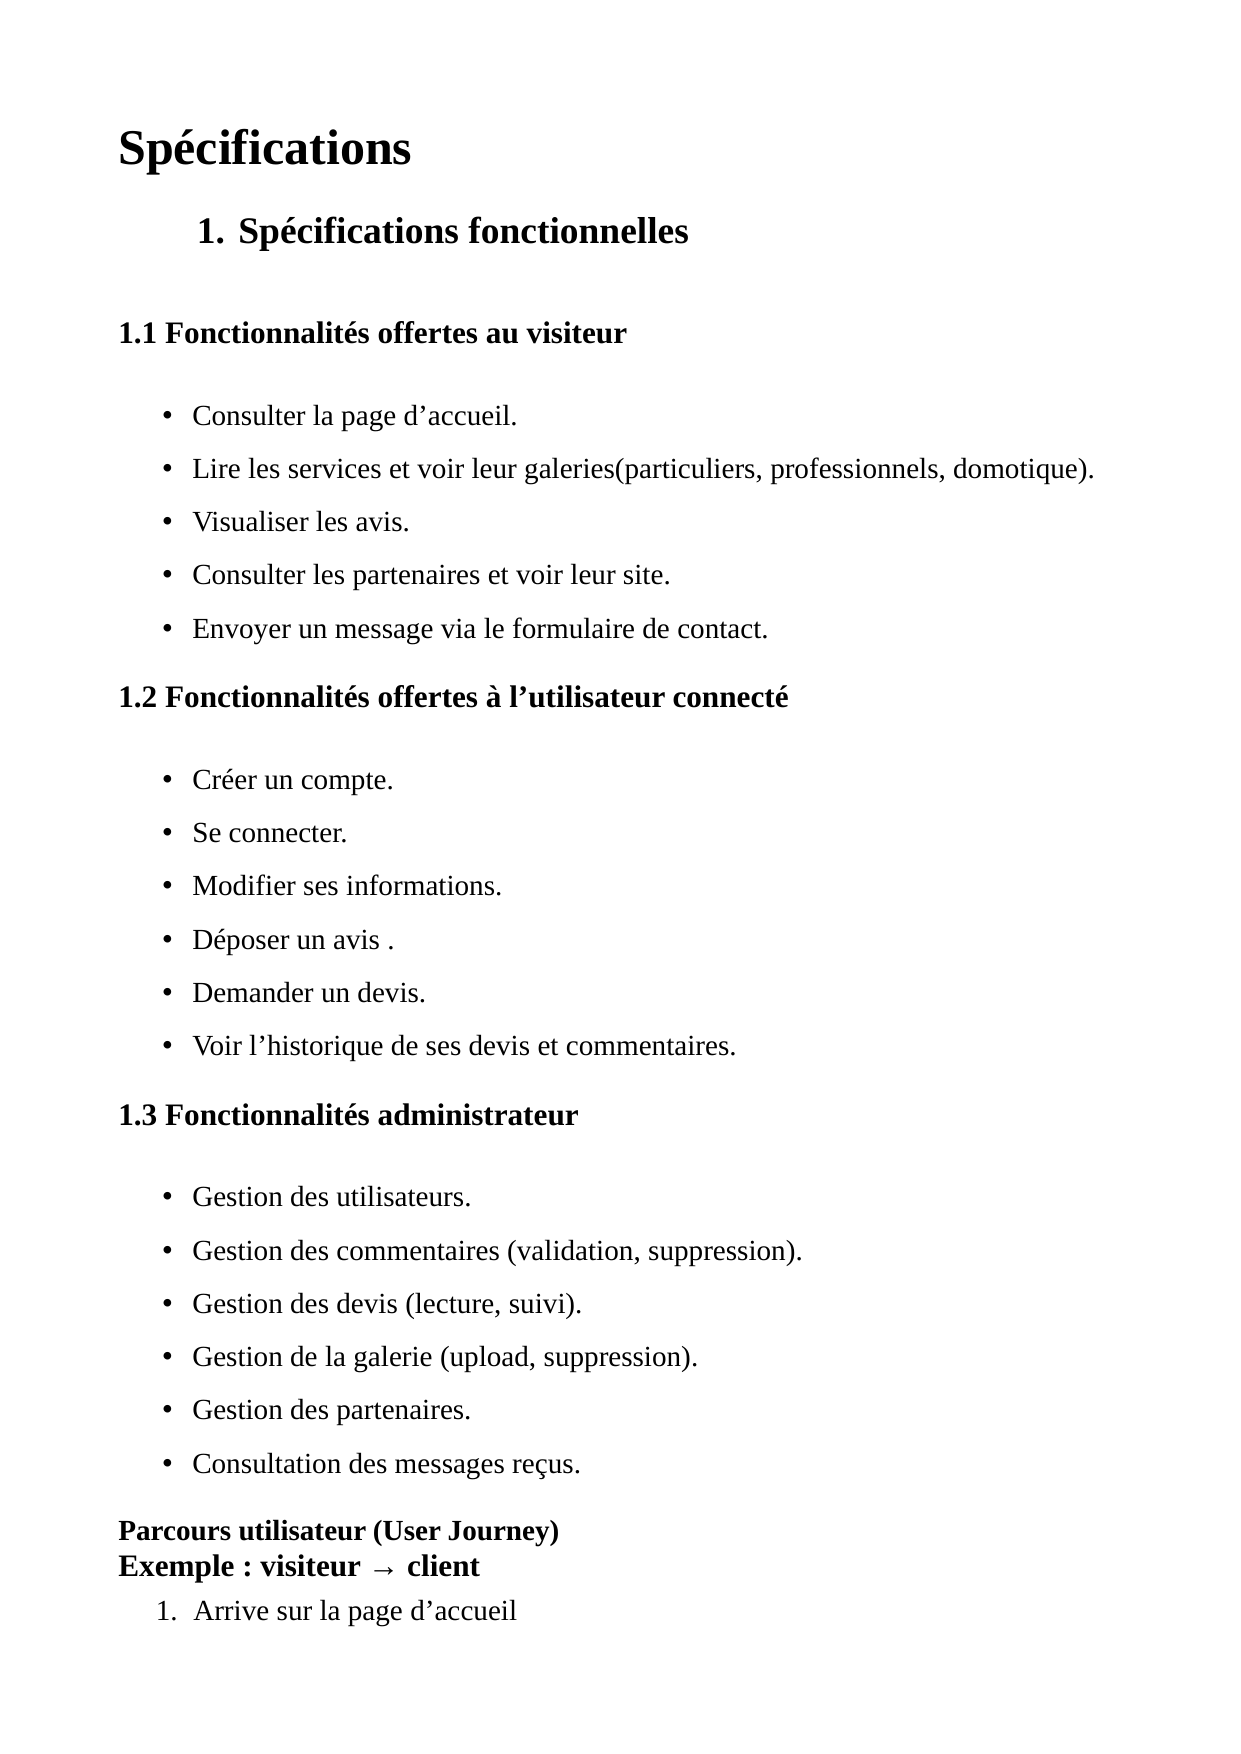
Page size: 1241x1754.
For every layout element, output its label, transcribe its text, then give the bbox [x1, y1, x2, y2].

text Exemple : visiteur → client [118, 1547, 1122, 1583]
list Voir l’historique de ses devis et commentaires. [162, 1028, 1122, 1062]
list Arrive sur la page d’accueil [156, 1593, 1122, 1627]
list Gestion des partenaires. [162, 1392, 1122, 1426]
list Gestion des commentaires (validation, suppression). [162, 1233, 1122, 1266]
subtitle 1.3 Fonctionnalités administrateur [118, 1096, 1122, 1132]
list Consultation des messages reçus. [162, 1446, 1122, 1479]
subtitle Parcours utilisateur (User Journey) [118, 1513, 1122, 1547]
list Déposer un avis . [162, 922, 1122, 955]
list Gestion des utilisateurs. [162, 1179, 1122, 1213]
subtitle 1.2 Fonctionnalités offertes à l’utilisateur connecté [118, 678, 1122, 714]
list Se connecter. [162, 815, 1122, 849]
list Visualiser les avis. [162, 504, 1122, 538]
list Consulter les partenaires et voir leur site. [162, 557, 1122, 591]
list Gestion de la galerie (upload, suppression). [162, 1339, 1122, 1373]
list Modifier ses informations. [162, 868, 1122, 902]
subtitle Spécifications [118, 118, 1122, 176]
list Lire les services et voir leur galeries(particuliers, professionnels, domotique). [162, 451, 1122, 485]
subtitle 1.1 Fonctionnalités offertes au visiteur [118, 314, 1122, 350]
list Demander un devis. [162, 975, 1122, 1009]
list Gestion des devis (lecture, suivi). [162, 1286, 1122, 1320]
subtitle Spécifications fonctionnelles [197, 209, 1122, 252]
list Créer un compte. [162, 762, 1122, 796]
list Envoyer un message via le formulaire de contact. [162, 611, 1122, 644]
list Consulter la page d’accueil. [162, 398, 1122, 431]
